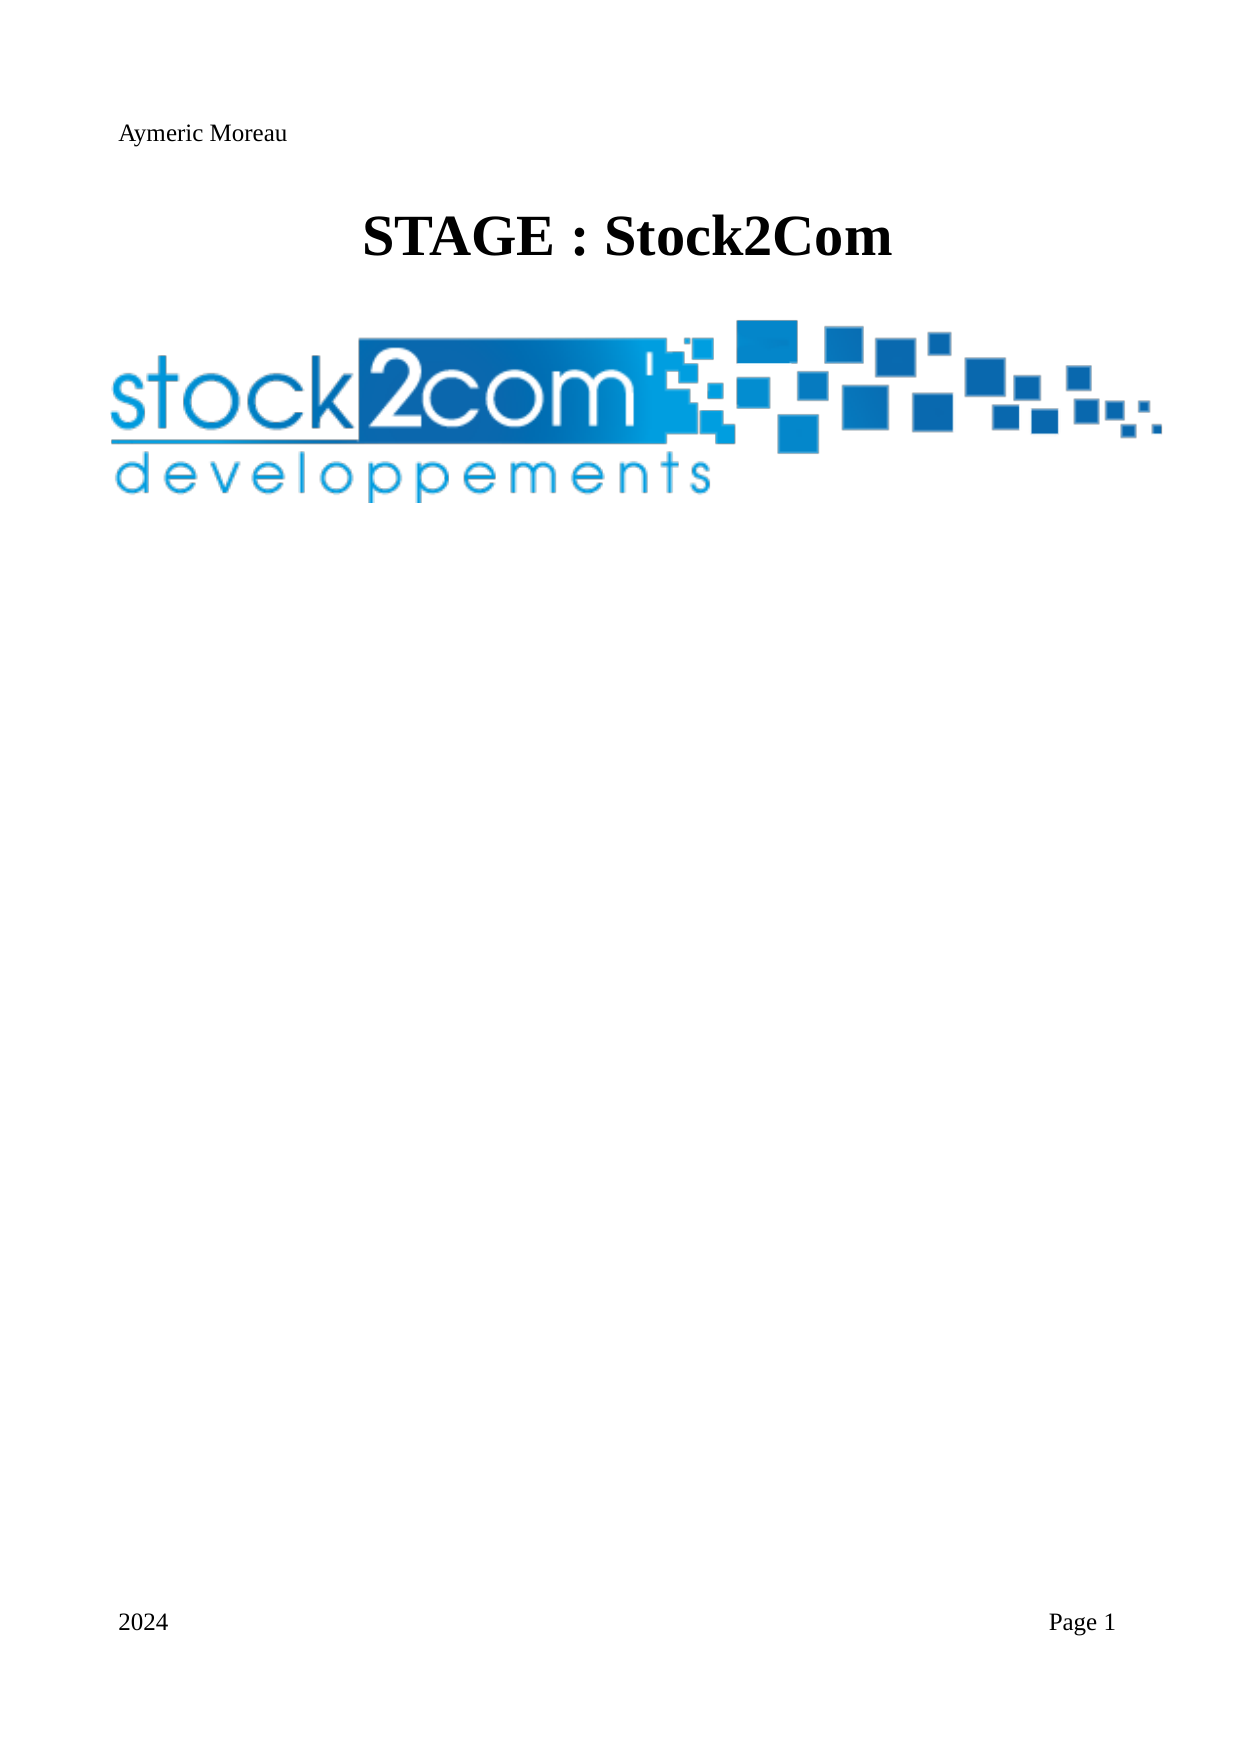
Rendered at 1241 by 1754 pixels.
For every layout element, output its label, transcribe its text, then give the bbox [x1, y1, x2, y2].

picture [420, 466, 444, 490]
title STAGE : Stock2Com [118, 201, 1122, 268]
picture [110, 317, 1166, 503]
